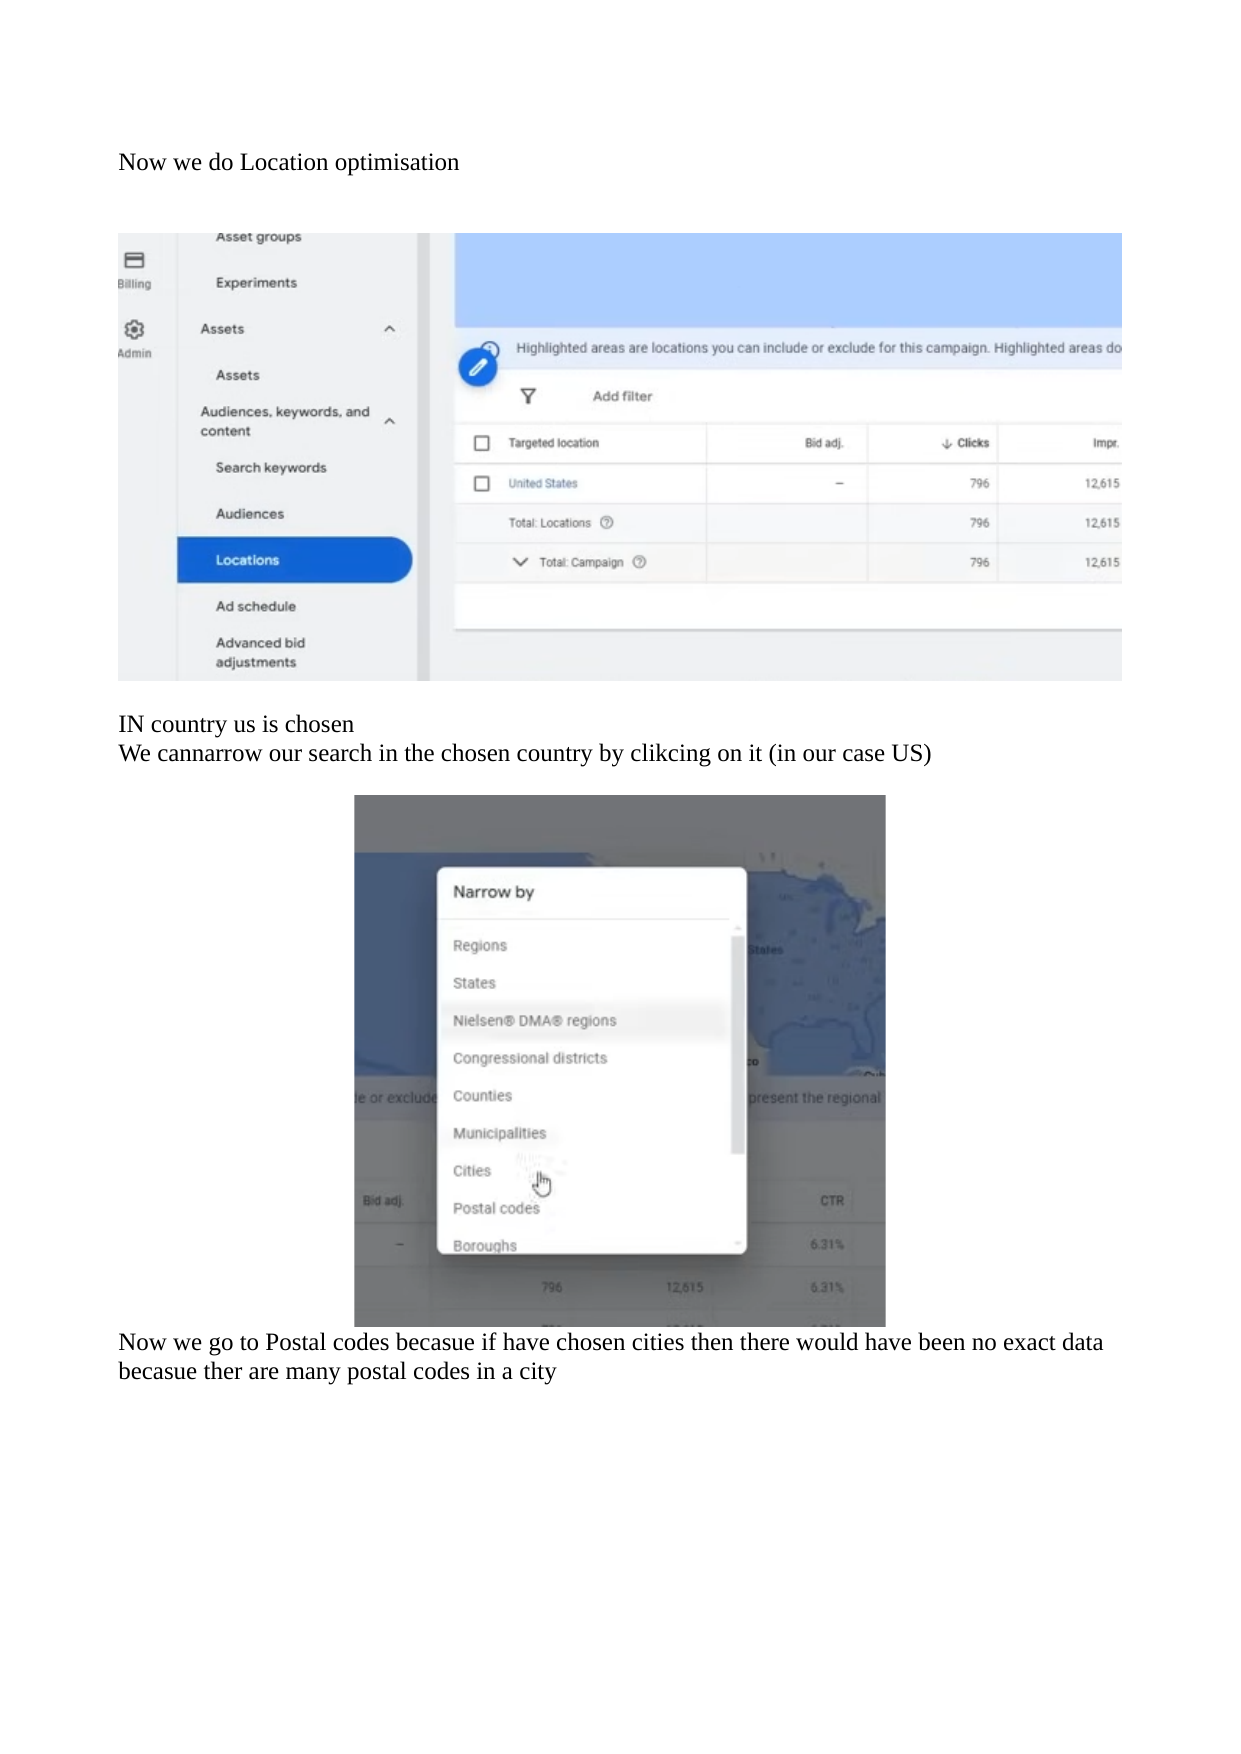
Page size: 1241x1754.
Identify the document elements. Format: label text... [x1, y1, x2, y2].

text IN country us is chosen [118, 709, 1122, 738]
picture [354, 795, 886, 1327]
picture [118, 233, 1122, 681]
text Now we do Location optimisation [118, 147, 1122, 176]
text We cannarrow our search in the chosen country by clikcing on it (in our case US) [118, 738, 1122, 767]
text Now we go to Postal codes becasue if have chosen cities then there would have been no exact data becasue ther are many postal codes in a city [118, 796, 1122, 1384]
